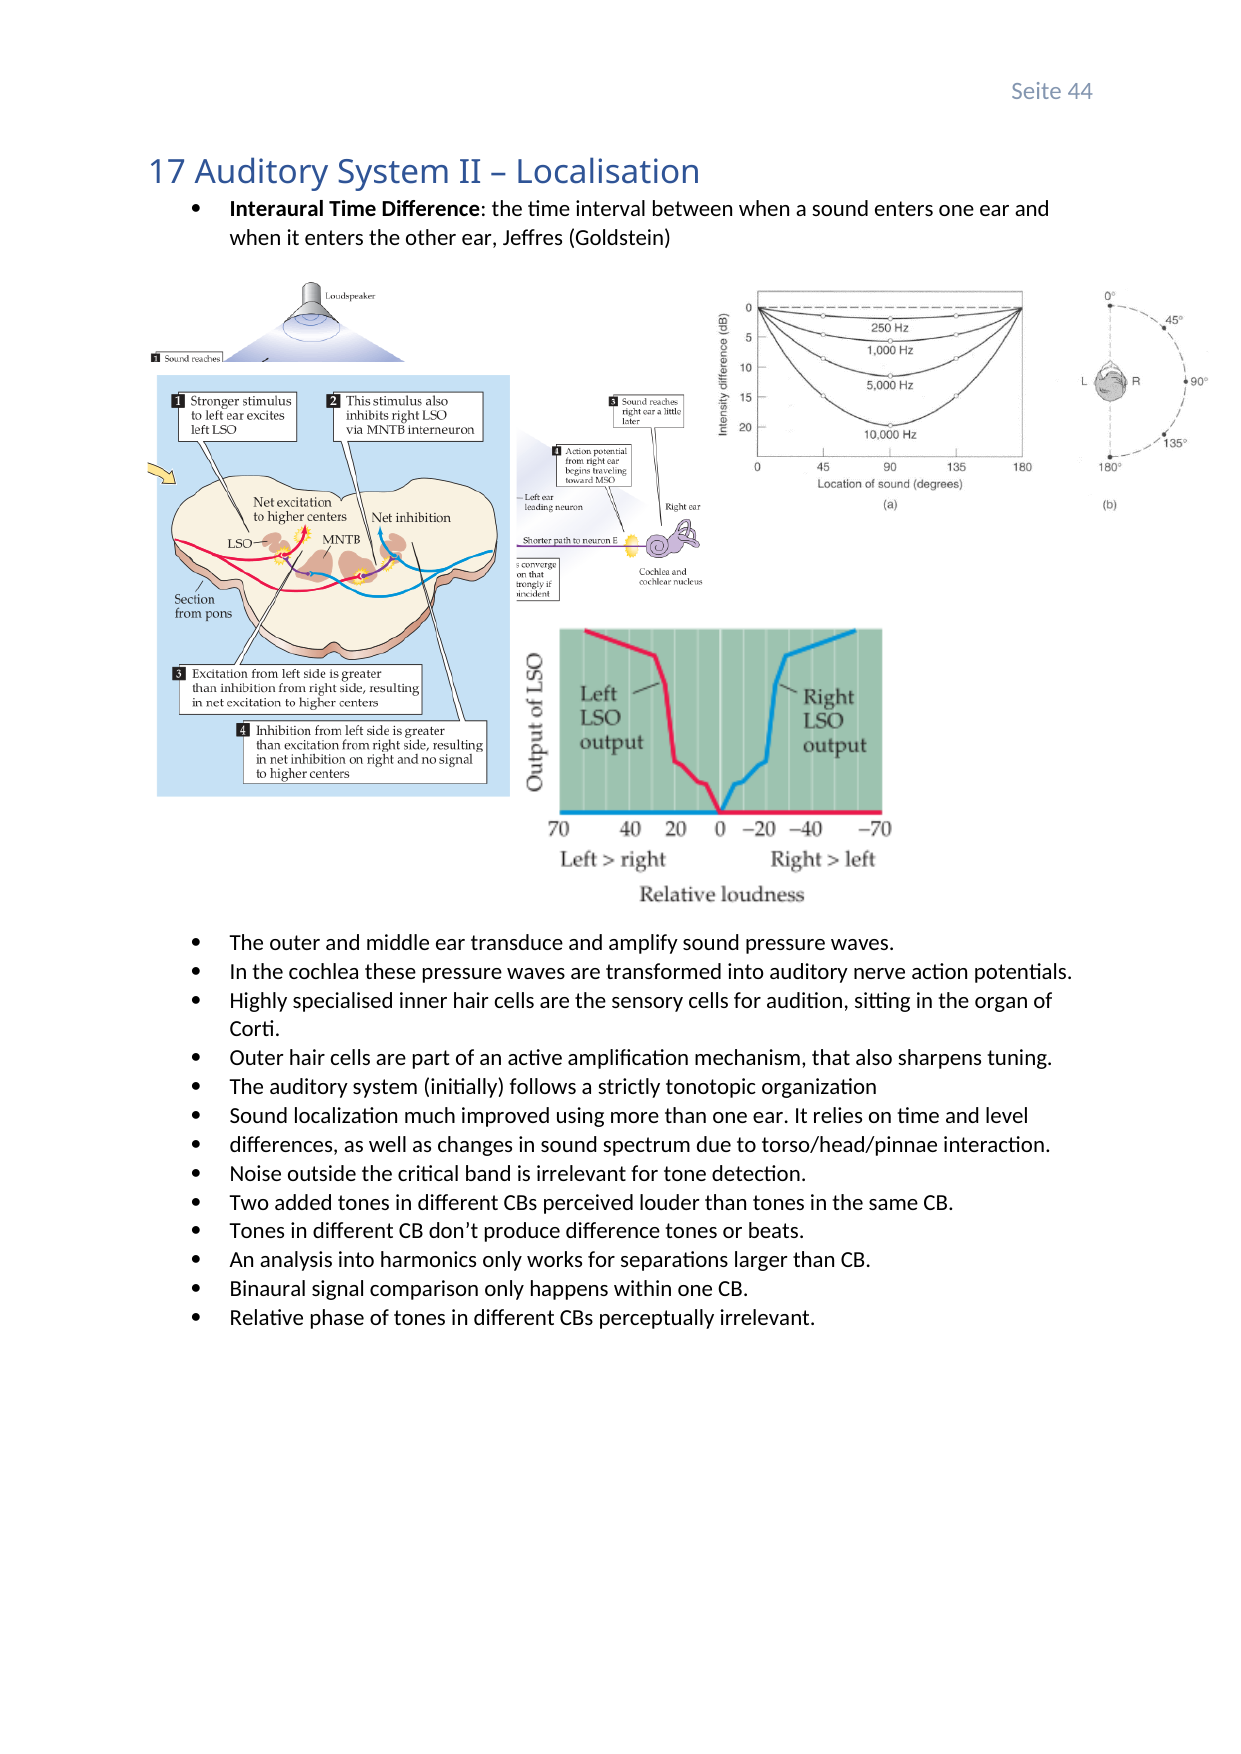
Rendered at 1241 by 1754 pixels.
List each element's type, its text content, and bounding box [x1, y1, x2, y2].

list Two added tones in different CBs perceived louder than tones in the same CB. [192, 1188, 1093, 1216]
list Relative phase of tones in different CBs perceptually irrelevant. [192, 1303, 1093, 1331]
list Highly specialised inner hair cells are the sensory cells for audition, sitting in the organ of Corti. [192, 986, 1093, 1043]
list Interaural Time Difference: the time interval between when a sound enters one ear and when it enters the other ear, Jeffres (Goldstein) [192, 194, 1093, 251]
list The auditory system (initially) follows a strictly tonotopic organization [192, 1072, 1093, 1100]
list In the cochlea these pressure waves are transformed into auditory nerve action potentials. [192, 957, 1093, 985]
subtitle 17 Auditory System II – Localisation [148, 148, 1093, 193]
list An analysis into harmonics only works for separations larger than CB. [192, 1245, 1093, 1273]
list Outer hair cells are part of an active amplification mechanism, that also sharpens tuning. [192, 1043, 1093, 1071]
list differences, as well as changes in sound spectrum due to torso/head/pinnae interaction. [192, 1130, 1093, 1158]
list Noise outside the critical band is irrelevant for tone detection. [192, 1159, 1093, 1187]
list Sound localization much improved using more than one ear. It relies on time and level [192, 1101, 1093, 1129]
list The outer and middle ear transduce and amplify sound pressure waves. [192, 928, 1093, 956]
list Tones in different CB don’t produce difference tones or beats. [192, 1217, 1093, 1244]
list Binaural signal comparison only happens within one CB. [192, 1274, 1093, 1302]
